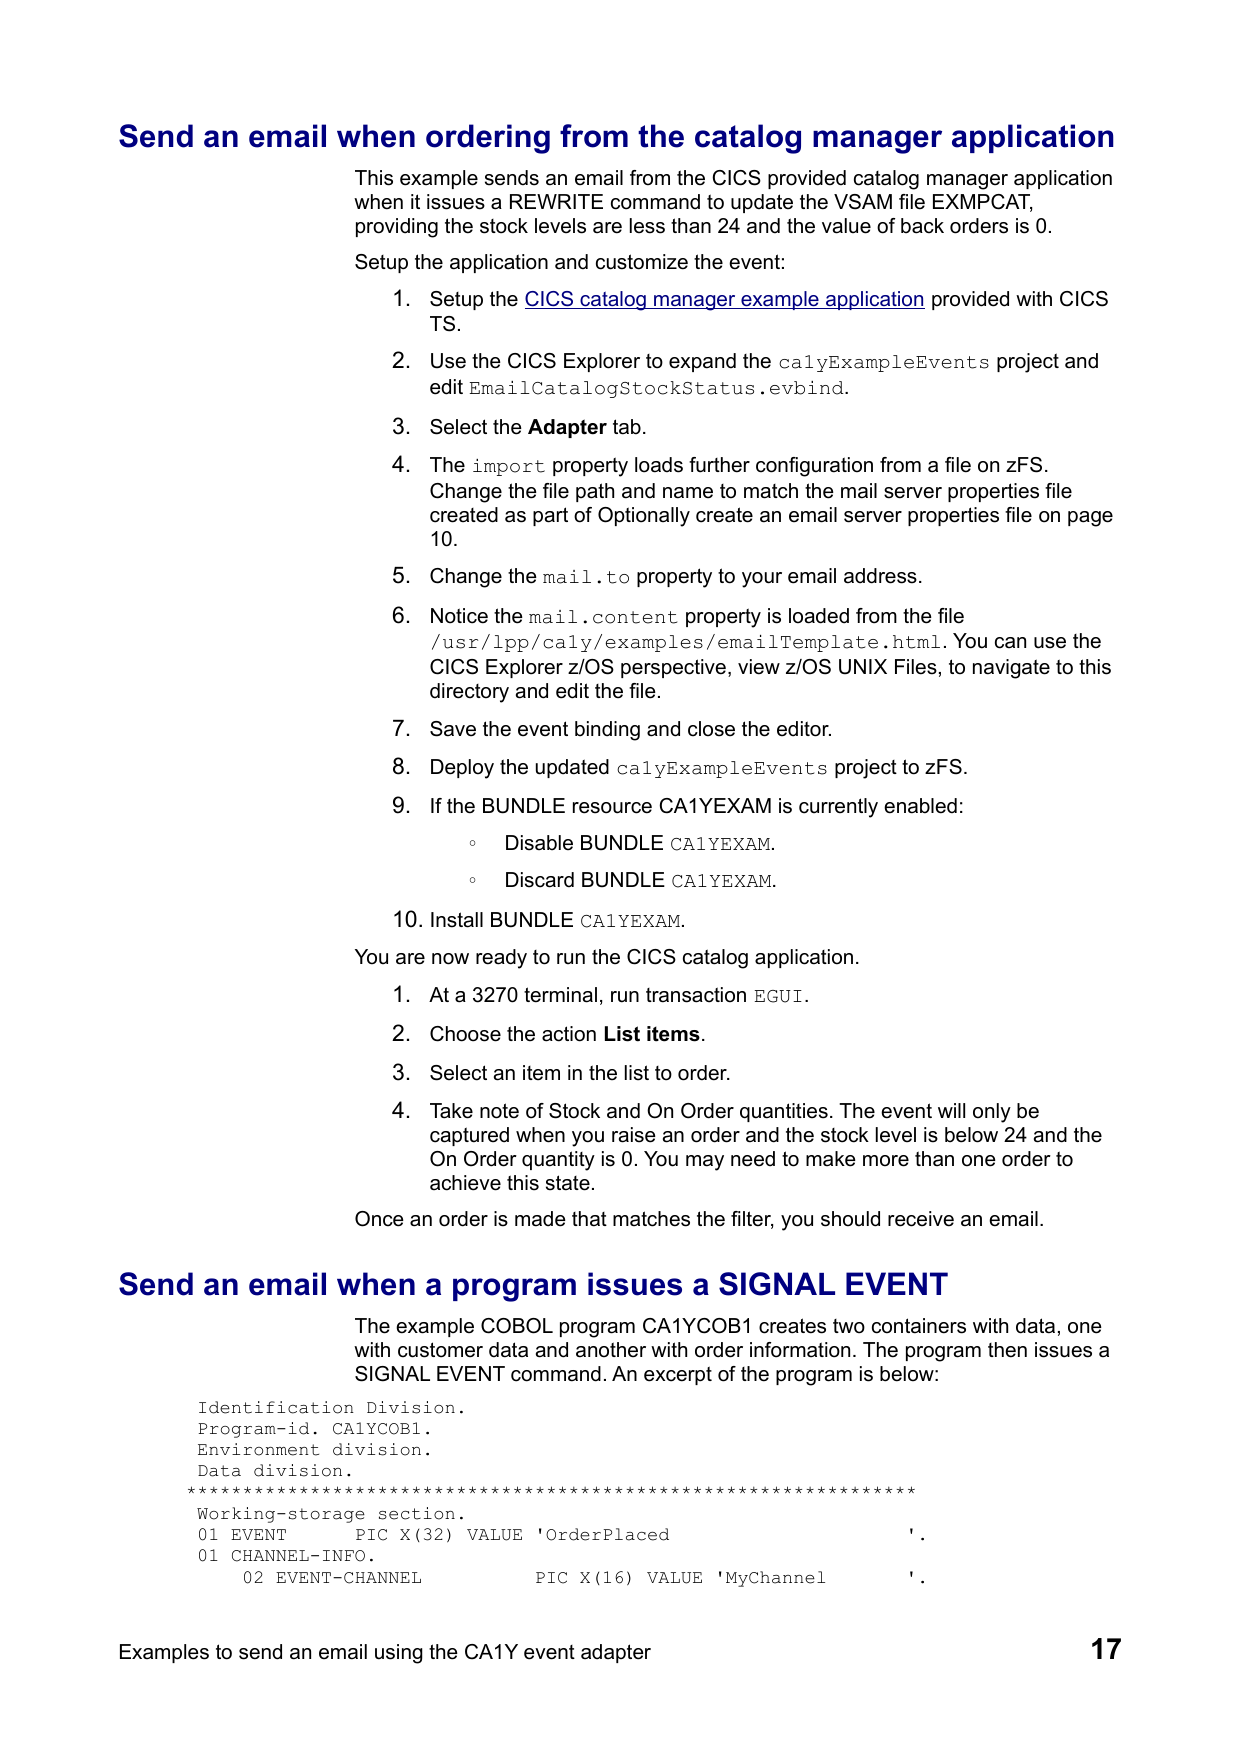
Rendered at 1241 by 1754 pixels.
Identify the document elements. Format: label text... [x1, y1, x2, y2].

subtitle Send an email when ordering from the catalog manager application [118, 118, 1122, 154]
text ***************************************************************** [118, 1482, 1122, 1504]
list Save the event binding and close the editor. [392, 715, 1122, 741]
text The example COBOL program CA1YCOB1 creates two containers with data, one with customer data and another with order information. The program then issues a SIGNAL EVENT command. An excerpt of the program is below: [354, 1314, 1122, 1386]
text 02 EVENT-CHANNEL PIC X(16) VALUE 'MyChannel '. [118, 1567, 1122, 1589]
text Identification Division. [118, 1397, 1122, 1419]
text Program-id. CA1YCOB1. [118, 1419, 1122, 1440]
list If the BUNDLE resource CA1YEXAM is currently enabled: [392, 792, 1122, 819]
list Select the Adapter tab. [392, 413, 1122, 439]
list Setup the CICS catalog manager example application provided with CICS TS. [392, 285, 1122, 336]
list Notice the mail.content property is loaded from the file /usr/lpp/ca1y/examples/emailTemplate.html. You can use the CICS Explorer z/OS perspective, view z/OS UNIX Files, to navigate to this directory and edit the file. [392, 602, 1122, 703]
list Use the CICS Explorer to expand the ca1yExampleEvents project and edit EmailCatalogStockStatus.evbind. [392, 347, 1122, 401]
list Disable BUNDLE CA1YEXAM. [467, 831, 1122, 856]
text You are now ready to run the CICS catalog application. [354, 945, 1122, 969]
list The import property loads further configuration from a file on zFS. Change the file path and name to match the mail server properties file created as part of Optionally create an email server properties file on page 10. [392, 451, 1122, 550]
text Setup the application and customize the event: [354, 249, 1122, 273]
list Take note of Stock and On Order quantities. The event will only be captured when you raise an order and the stock level is below 24 and the On Order quantity is 0. You may need to make more than one order to achieve this state. [392, 1097, 1122, 1195]
text This example sends an email from the CICS provided catalog manager application when it issues a REWRITE command to update the VSAM file EXMPCAT, providing the stock levels are less than 24 and the value of back orders is 0. [354, 166, 1122, 238]
list Select an item in the list to order. [392, 1058, 1122, 1085]
list Choose the action List items. [392, 1020, 1122, 1047]
text Working-storage section. [118, 1504, 1122, 1525]
list At a 3270 terminal, run transaction EGUI. [392, 981, 1122, 1009]
list Install BUNDLE CA1YEXAM. [392, 906, 1122, 933]
text 01 EVENT PIC X(32) VALUE 'OrderPlaced '. [118, 1525, 1122, 1546]
list Change the mail.to property to your email address. [392, 562, 1122, 590]
text Data division. [118, 1461, 1122, 1482]
subtitle Send an email when a program issues a SIGNAL EVENT [118, 1266, 1122, 1302]
text 01 CHANNEL-INFO. [118, 1546, 1122, 1567]
text Once an order is made that matches the filter, you should receive an email. [354, 1207, 1122, 1231]
list Discard BUNDLE CA1YEXAM. [467, 868, 1122, 894]
text Environment division. [118, 1440, 1122, 1461]
list Deploy the updated ca1yExampleEvents project to zFS. [392, 753, 1122, 781]
